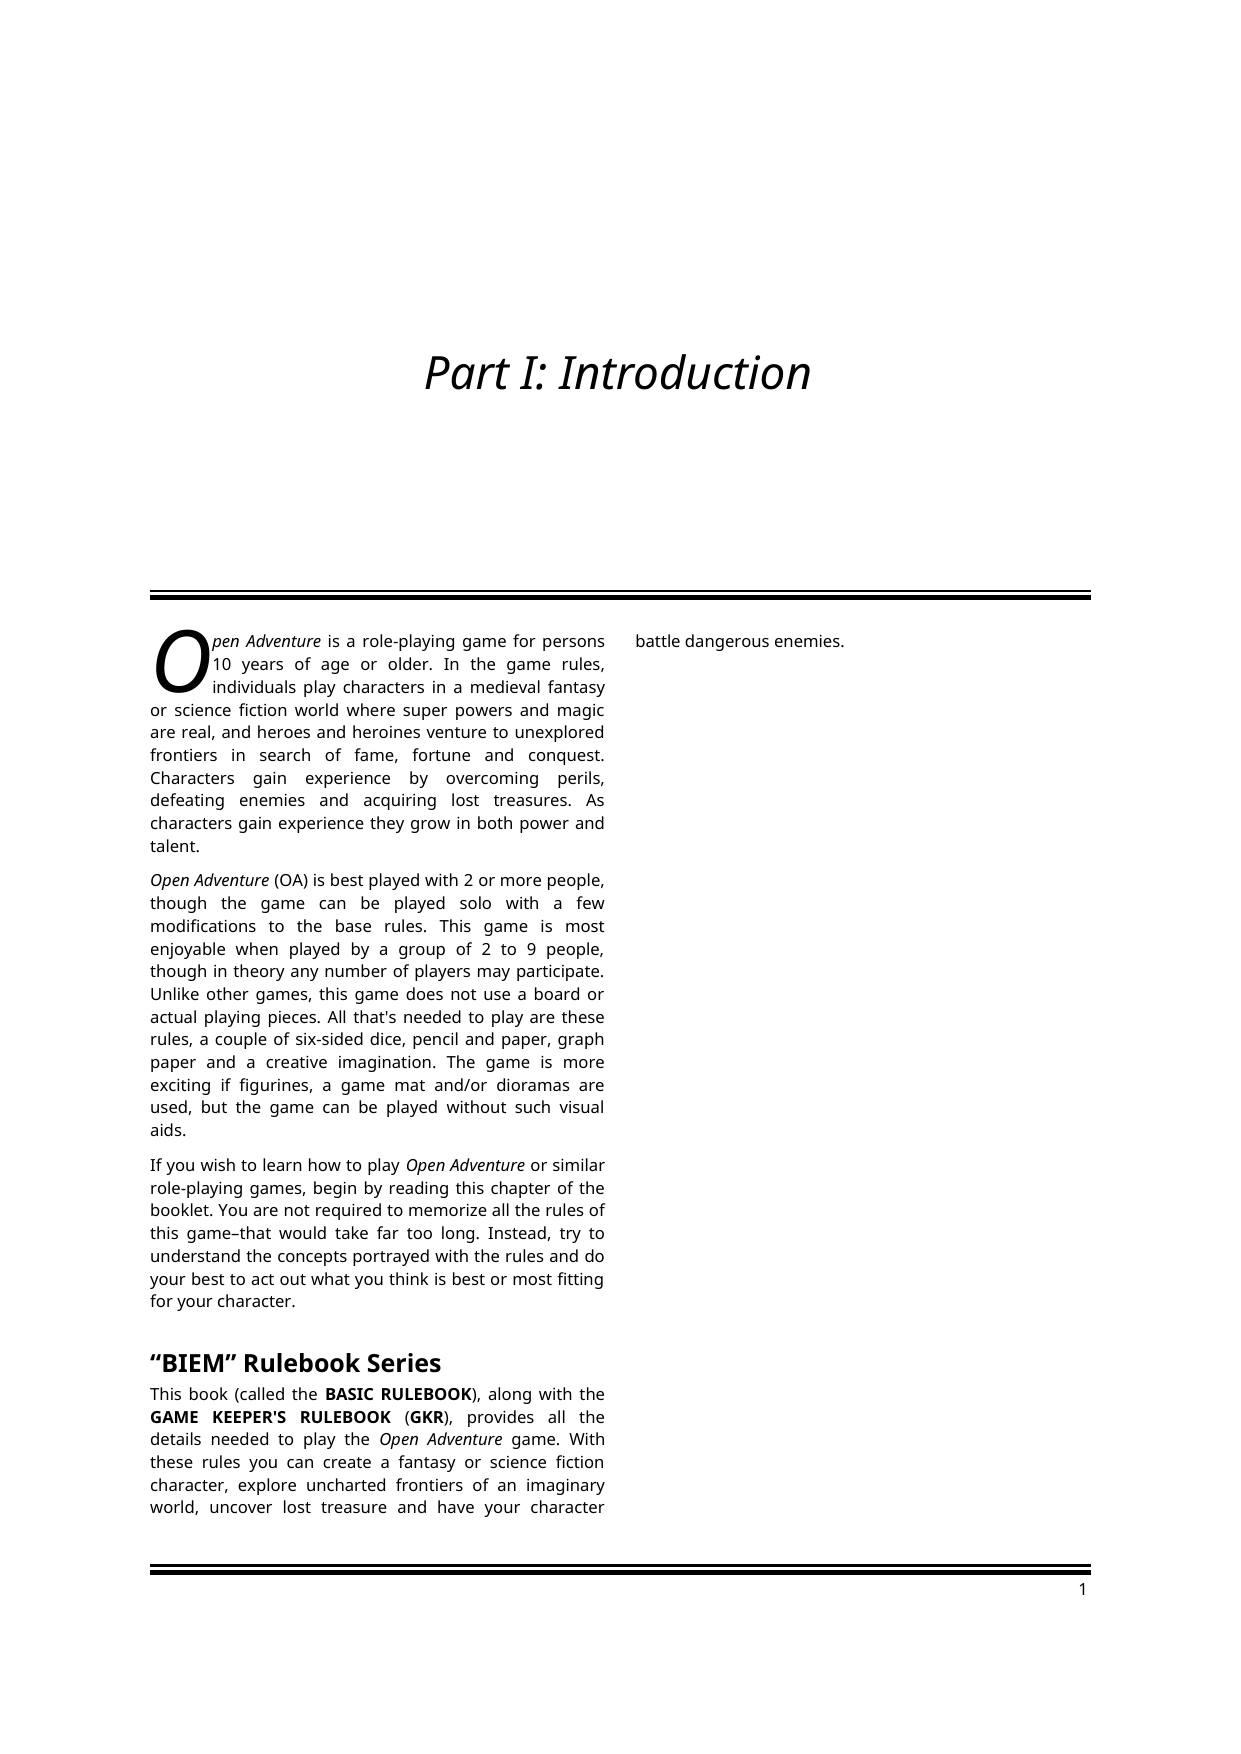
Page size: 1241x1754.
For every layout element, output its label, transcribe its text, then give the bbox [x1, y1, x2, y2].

text Open Adventure is a role-playing game for persons 10 years of age or older. In the game rules, individuals play characters in a medieval fantasy or science fiction world where super powers and magic are real, and heroes and heroines venture to unexplored frontiers in search of fame, fortune and conquest. Characters gain experience by overcoming perils, defeating enemies and acquiring lost treasures. As characters gain experience they grow in both power and talent. [150, 630, 605, 857]
text battle dangerous enemies. [635, 630, 1091, 653]
text This book (called the BASIC RULEBOOK), along with the GAME KEEPER'S RULEBOOK (GKR), provides all the details needed to play the Open Adventure game. With these rules you can create a fantasy or science fiction character, explore uncharted frontiers of an imaginary world, uncover lost treasure and have your character [150, 1383, 605, 1519]
text If you wish to learn how to play Open Adventure or similar role-playing games, begin by reading this chapter of the booklet. You are not required to memorize all the rules of this game–that would take far too long. Instead, try to understand the concepts portrayed with the rules and do your best to act out what you think is best or most fitting for your character. [150, 1153, 605, 1312]
subtitle “BIEM” Rulebook Series [150, 1346, 605, 1379]
text Open Adventure (OA) is best played with 2 or more people, though the game can be played solo with a few modifications to the base rules. This game is most enjoyable when played by a group of 2 to 9 people, though in theory any number of players may participate. Unlike other games, this game does not use a board or actual playing pieces. All that's needed to play are these rules, a couple of six-sided dice, pencil and paper, graph paper and a creative imagination. The game is more exciting if figurines, a game mat and/or dioramas are used, but the game can be played without such visual aids. [150, 869, 605, 1142]
